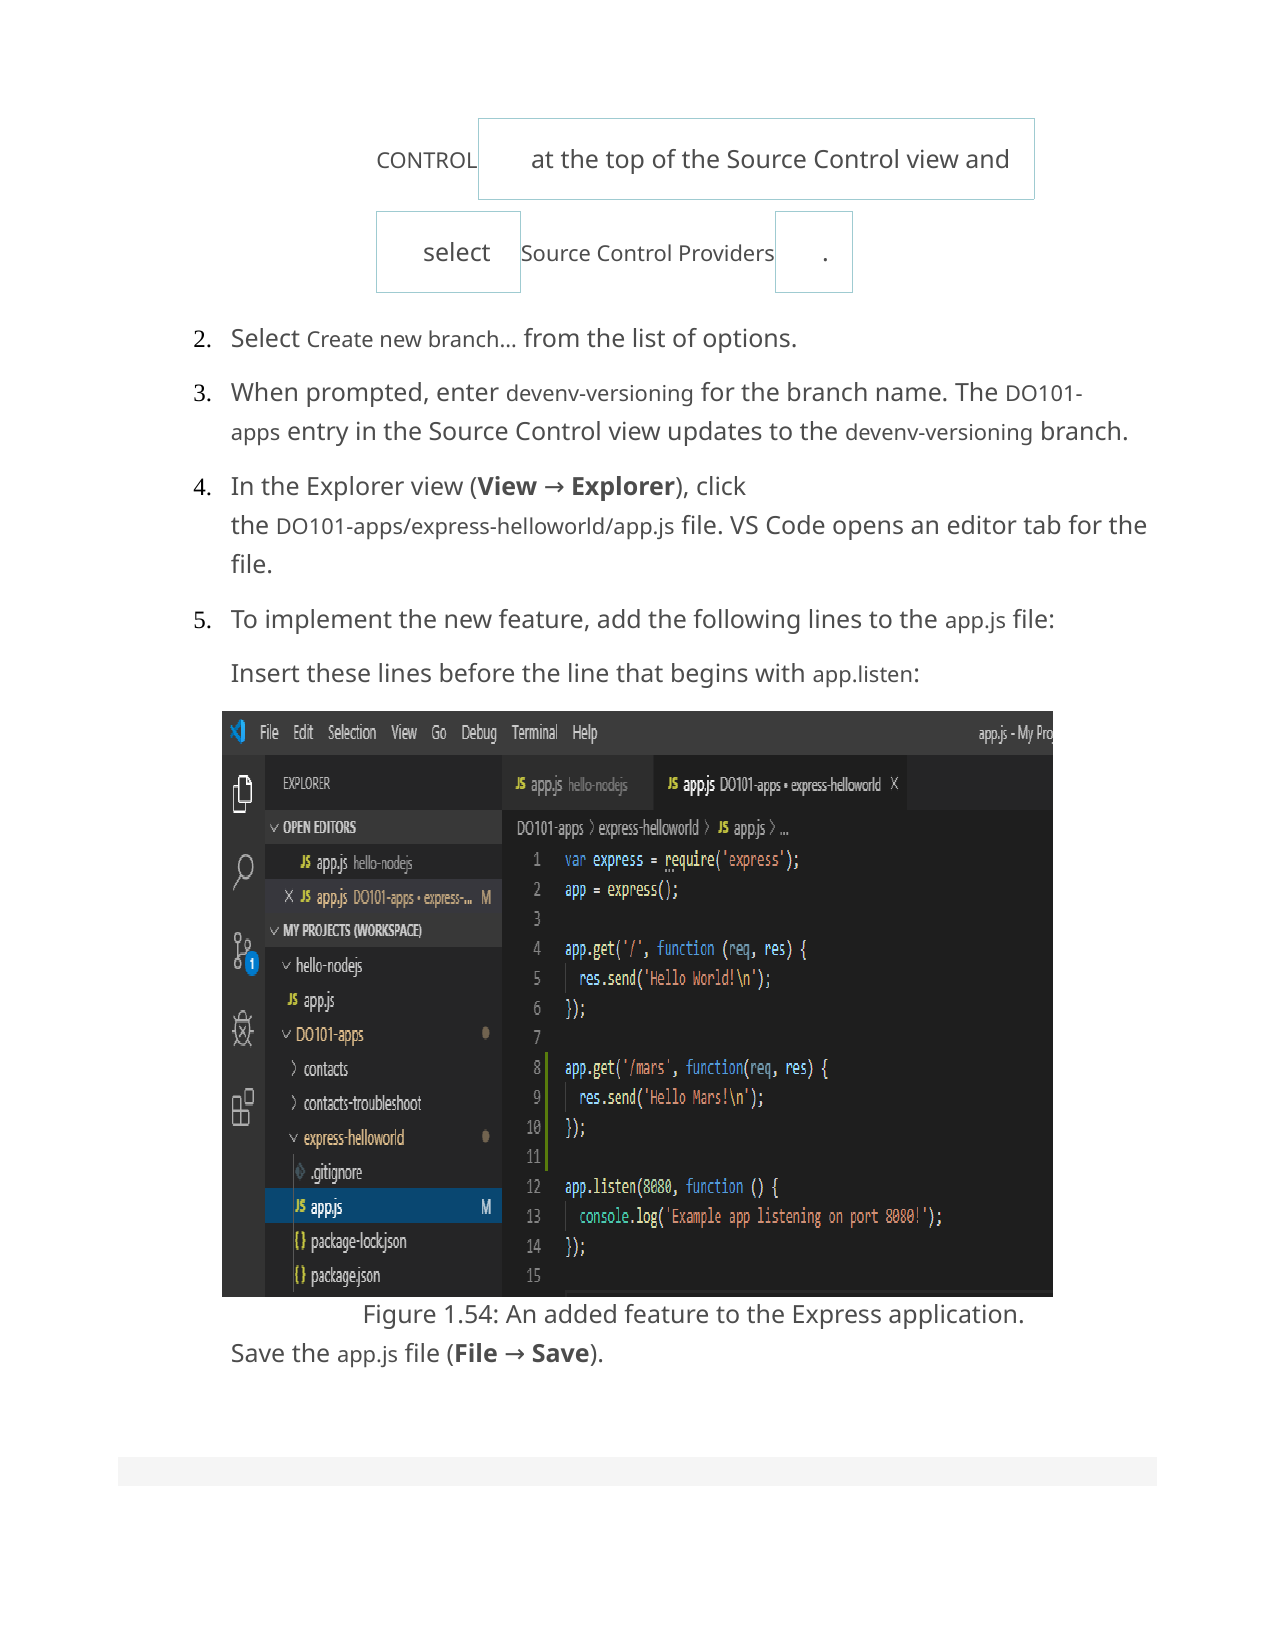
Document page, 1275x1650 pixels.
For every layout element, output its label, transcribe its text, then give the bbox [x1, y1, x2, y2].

list To implement the new feature, add the following lines to the app.js file: [193, 601, 1157, 635]
list Figure 1.54: An added feature to the Express application. [193, 1297, 1157, 1331]
picture [222, 711, 1053, 1297]
list Save the app.js file (File → Save). [193, 1336, 1157, 1370]
list When prompted, enter devenv-versioning for the branch name. The DO101-apps entry in the Source Control view updates to the devenv-versioning branch. [193, 375, 1157, 447]
list Insert these lines before the line that begins with app.listen: [193, 656, 1157, 690]
list Select Create new branch…​ from the list of options. [193, 320, 1157, 354]
list In the Explorer view (View → Explorer), click the DO101-apps/express-helloworld/app.js file. VS Code opens an editor tab for the file. [193, 468, 1157, 581]
list CONTROL at the top of the Source Control view and select Source Control Providers. [338, 118, 1082, 292]
